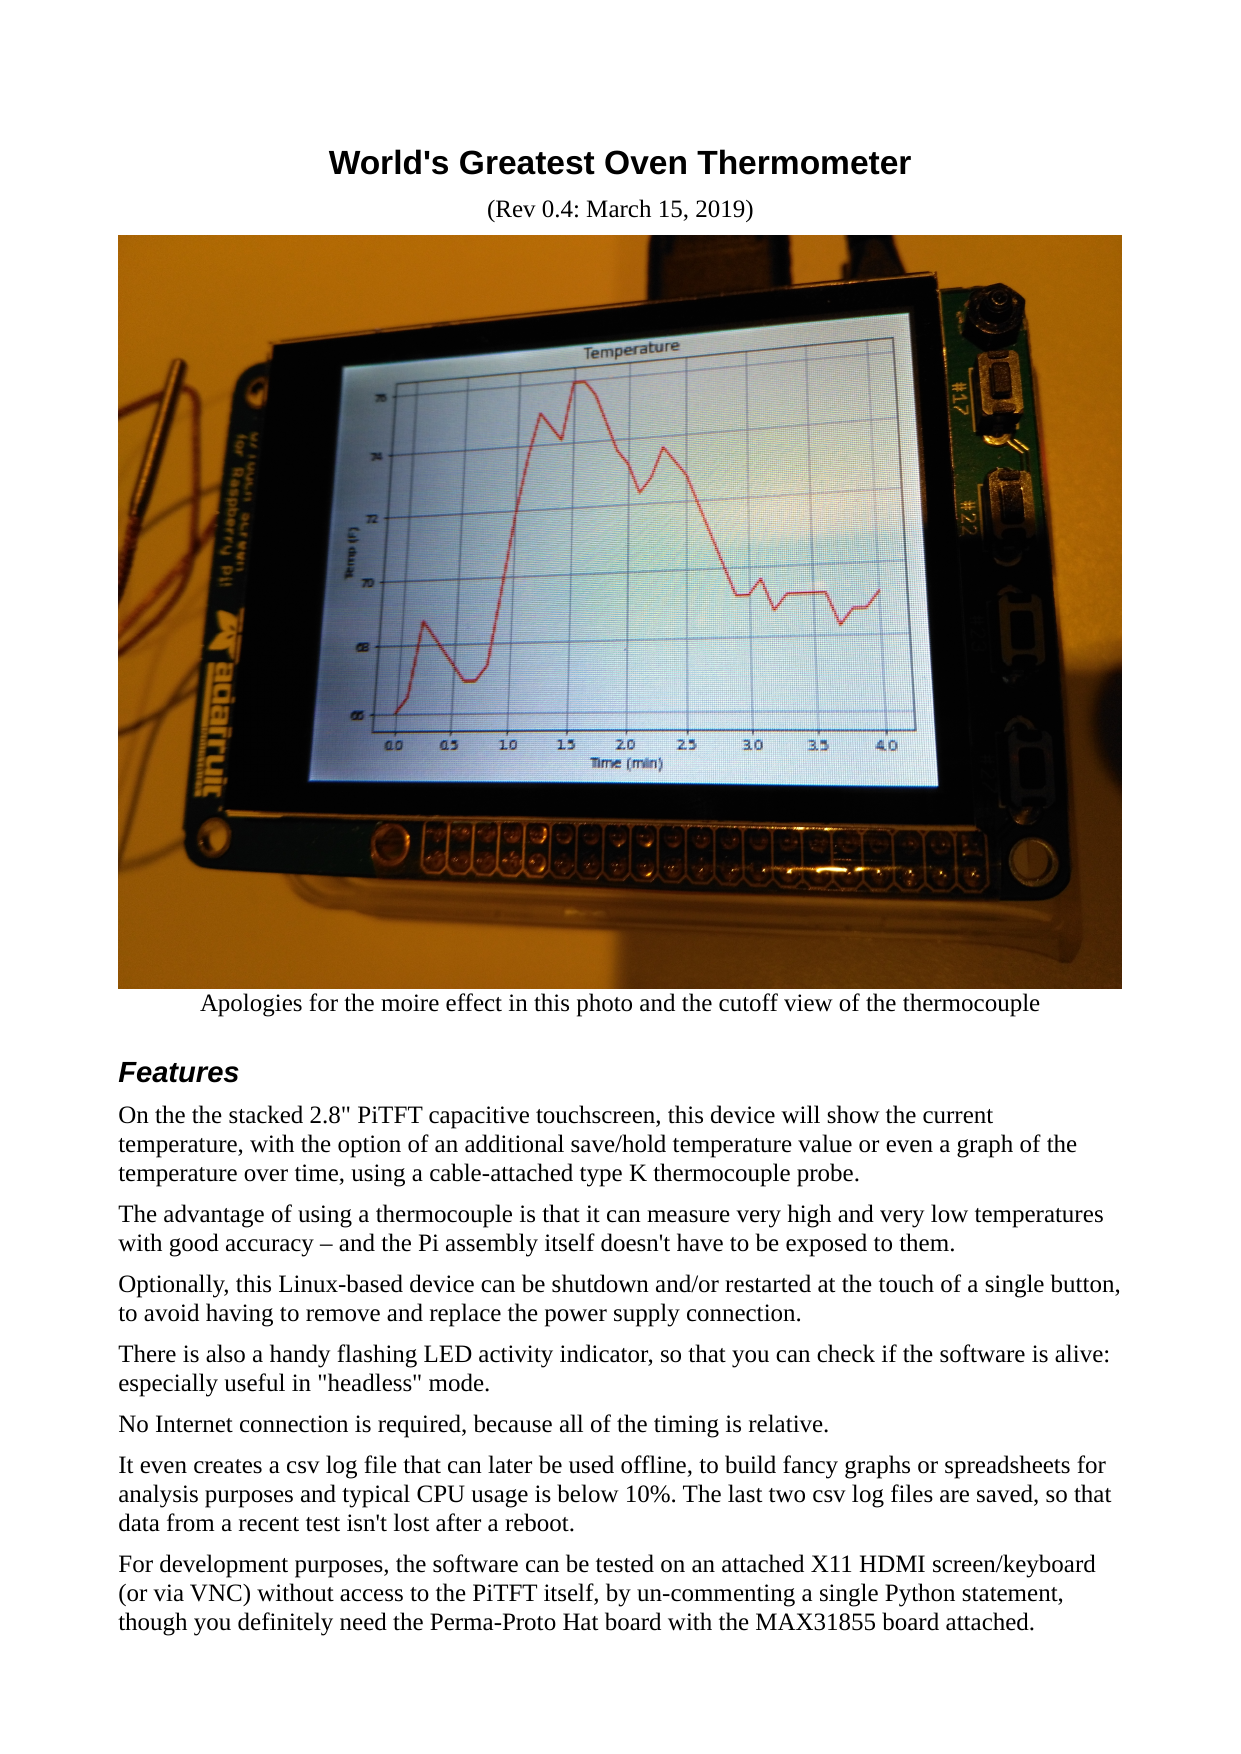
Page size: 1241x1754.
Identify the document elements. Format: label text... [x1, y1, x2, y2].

text On the the stacked 2.8" PiTFT capacitive touchscreen, this device will show the current temperature, with the option of an additional save/hold temperature value or even a graph of the temperature over time, using a cable-attached type K thermocouple probe. [118, 1101, 1122, 1187]
picture [118, 235, 1122, 989]
text Optionally, this Linux-based device can be shutdown and/or restarted at the touch of a single button, to avoid having to remove and replace the power supply connection. [118, 1269, 1122, 1327]
text (Rev 0.4: March 15, 2019) [118, 194, 1122, 223]
text Apologies for the moire effect in this photo and the cutoff view of the thermocouple [118, 989, 1122, 1017]
text The advantage of using a thermocouple is that it can measure very high and very low temperatures with good accuracy – and the Pi assembly itself doesn't have to be exposed to them. [118, 1199, 1122, 1257]
text No Internet connection is required, because all of the timing is relative. [118, 1409, 1122, 1438]
subtitle Features [118, 1054, 1122, 1088]
text It even creates a csv log file that can later be used offline, to build fancy graphs or spreadsheets for analysis purposes and typical CPU usage is below 10%. The last two csv log files are saved, so that data from a recent test isn't lost after a reboot. [118, 1451, 1122, 1537]
subtitle World's Greatest Oven Thermometer [118, 143, 1122, 182]
text For development purposes, the software can be tested on an attached X11 HDMI screen/keyboard (or via VNC) without access to the PiTFT itself, by un-commenting a single Python statement, though you definitely need the Perma-Proto Hat board with the MAX31855 board attached. [118, 1549, 1122, 1636]
text There is also a handy flashing LED activity indicator, so that you can check if the software is alive: especially useful in "headless" mode. [118, 1339, 1122, 1397]
